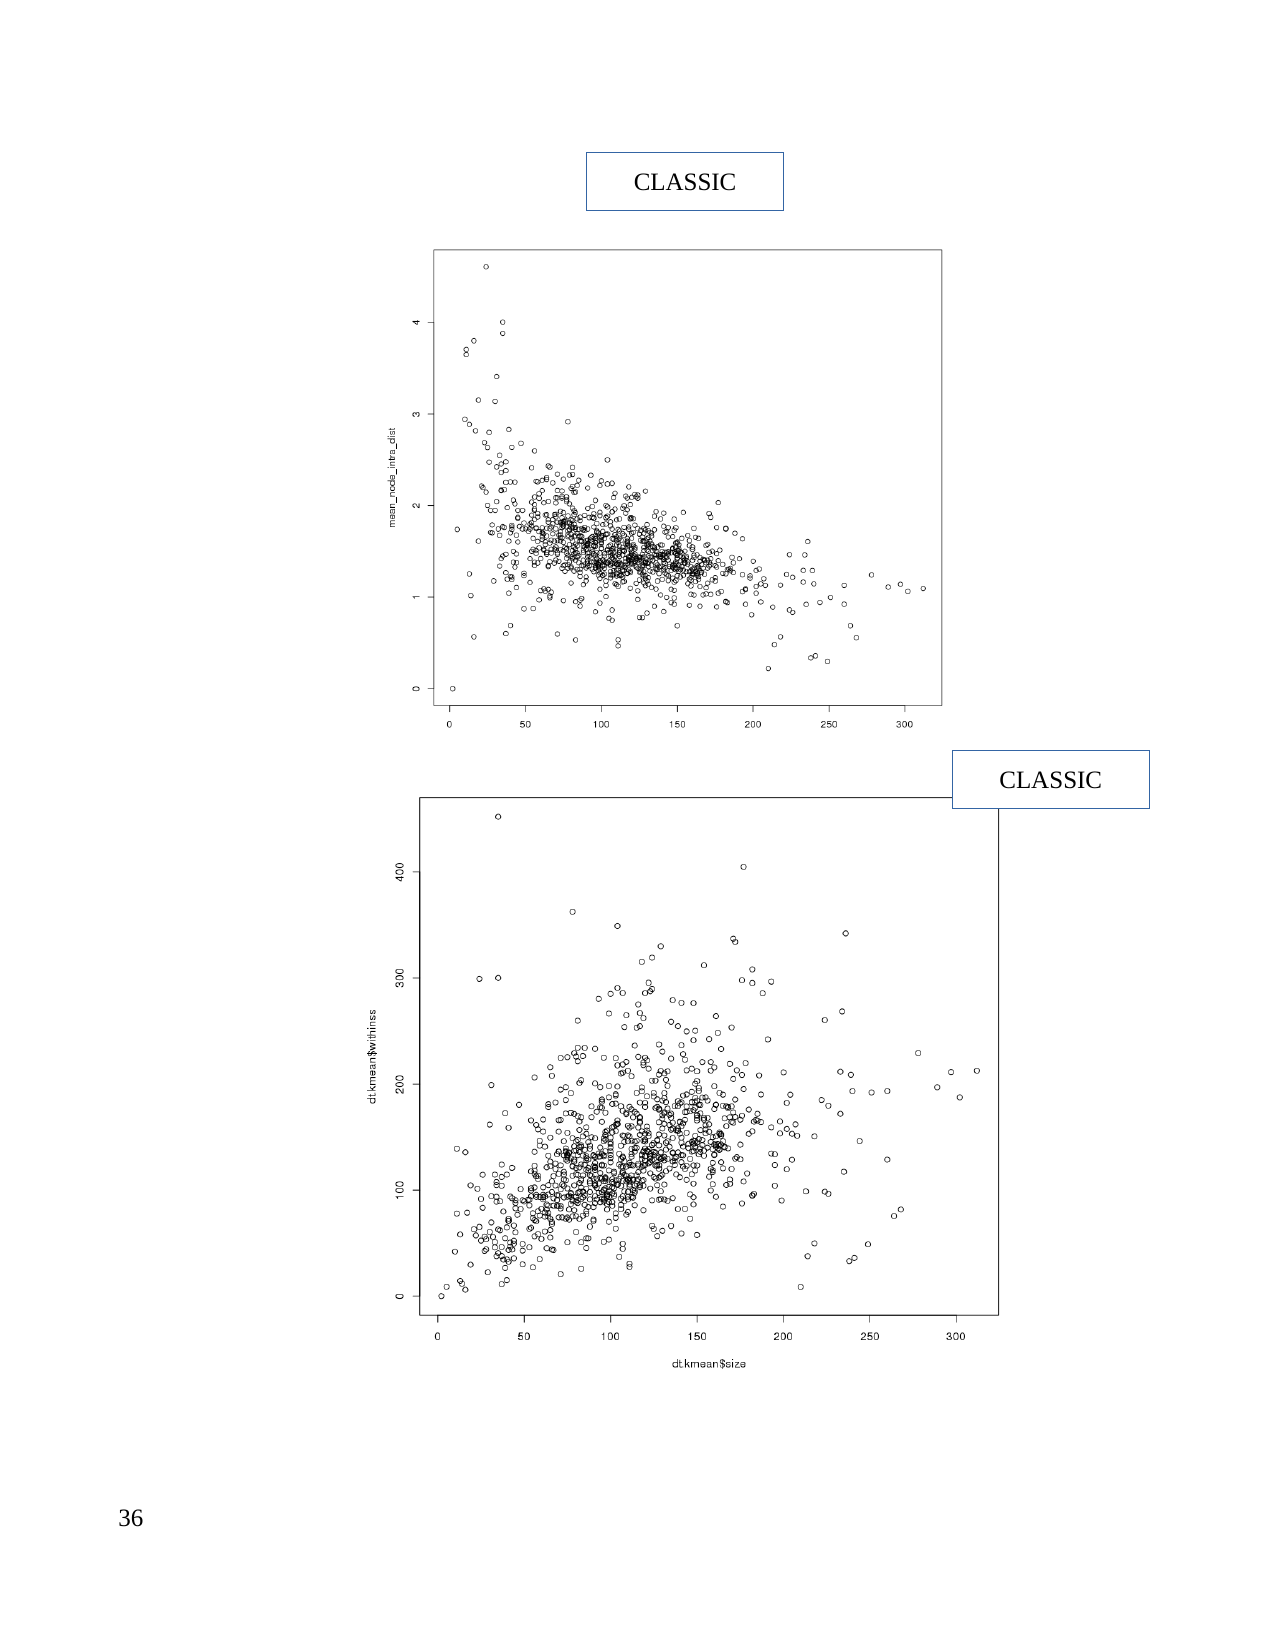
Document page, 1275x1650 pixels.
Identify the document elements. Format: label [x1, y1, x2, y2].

picture [363, 200, 1027, 1385]
